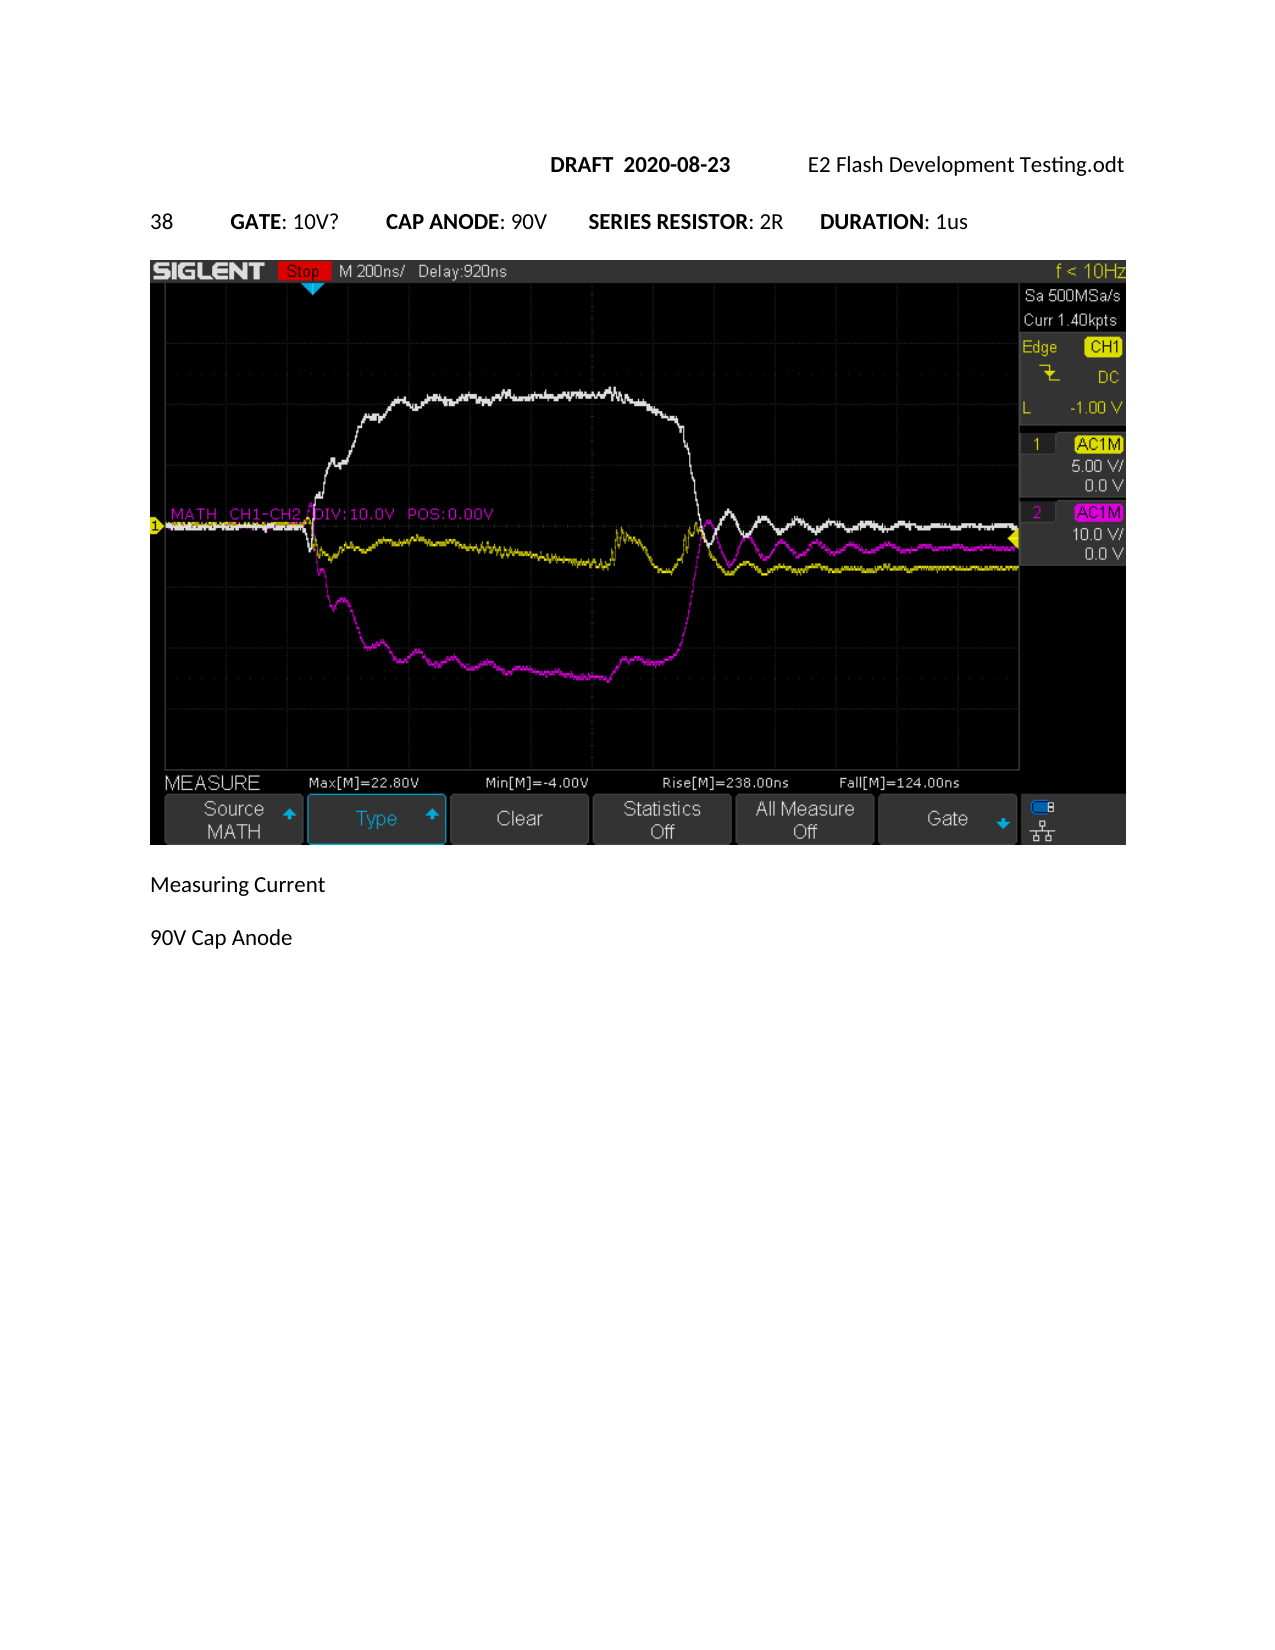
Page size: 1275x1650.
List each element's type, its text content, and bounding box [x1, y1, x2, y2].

picture [309, 796, 444, 843]
text 38 GATE: 10V? CAP ANODE: 90V SERIES RESISTOR: 2R DURATION: 1us [150, 207, 1125, 236]
text Measuring Current [150, 870, 1125, 898]
picture [150, 260, 1126, 845]
text 90V Cap Anode [150, 923, 1125, 951]
